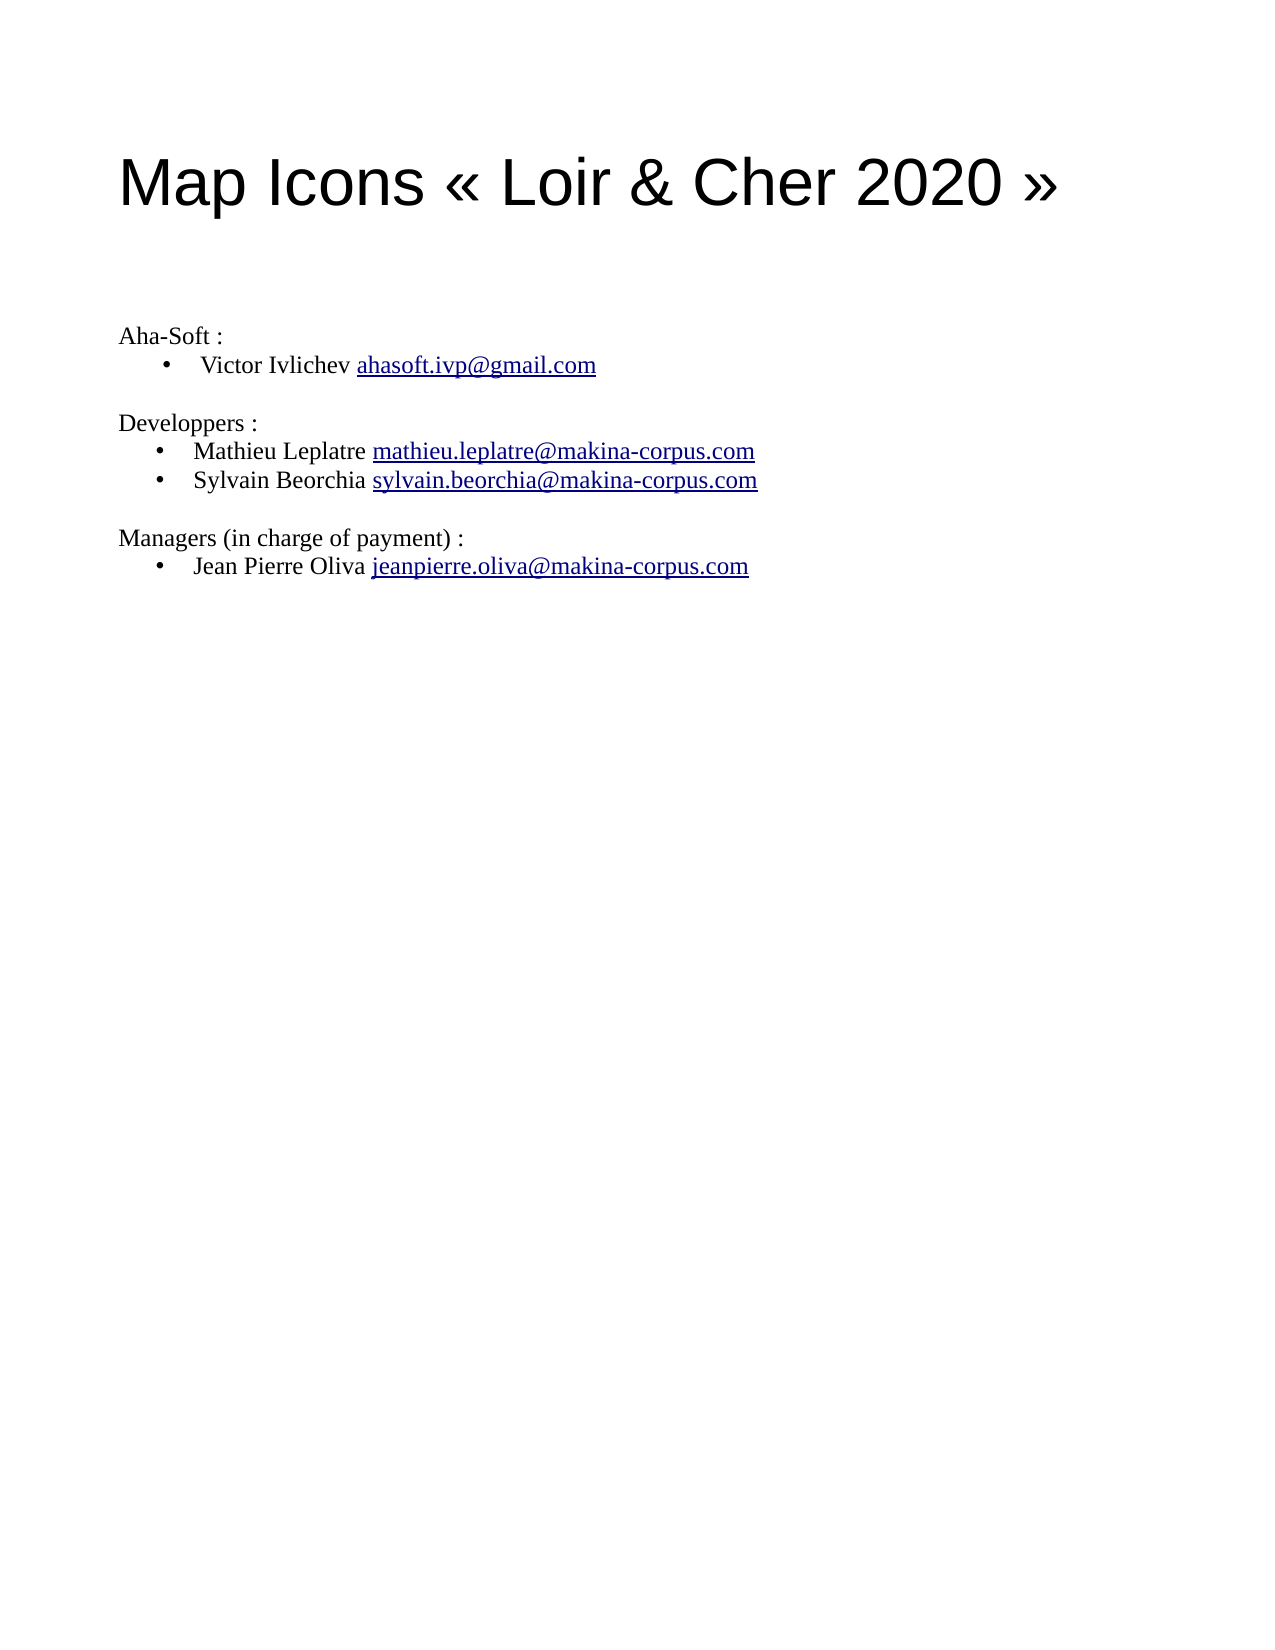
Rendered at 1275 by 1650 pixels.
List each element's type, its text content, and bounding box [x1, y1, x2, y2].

list Sylvain Beorchia sylvain.beorchia@makina-corpus.com [156, 465, 1157, 494]
list Jean Pierre Oliva jeanpierre.oliva@makina-corpus.com [156, 551, 1157, 580]
list Mathieu Leplatre mathieu.leplatre@makina-corpus.com [156, 436, 1157, 465]
list Victor Ivlichev ahasoft.ivp@gmail.com [162, 350, 1157, 379]
subtitle Map Icons « Loir & Cher 2020 » [118, 143, 1157, 220]
text Managers (in charge of payment) : [118, 523, 1157, 551]
text Aha-Soft : [118, 321, 1157, 350]
text Developpers : [118, 408, 1157, 436]
